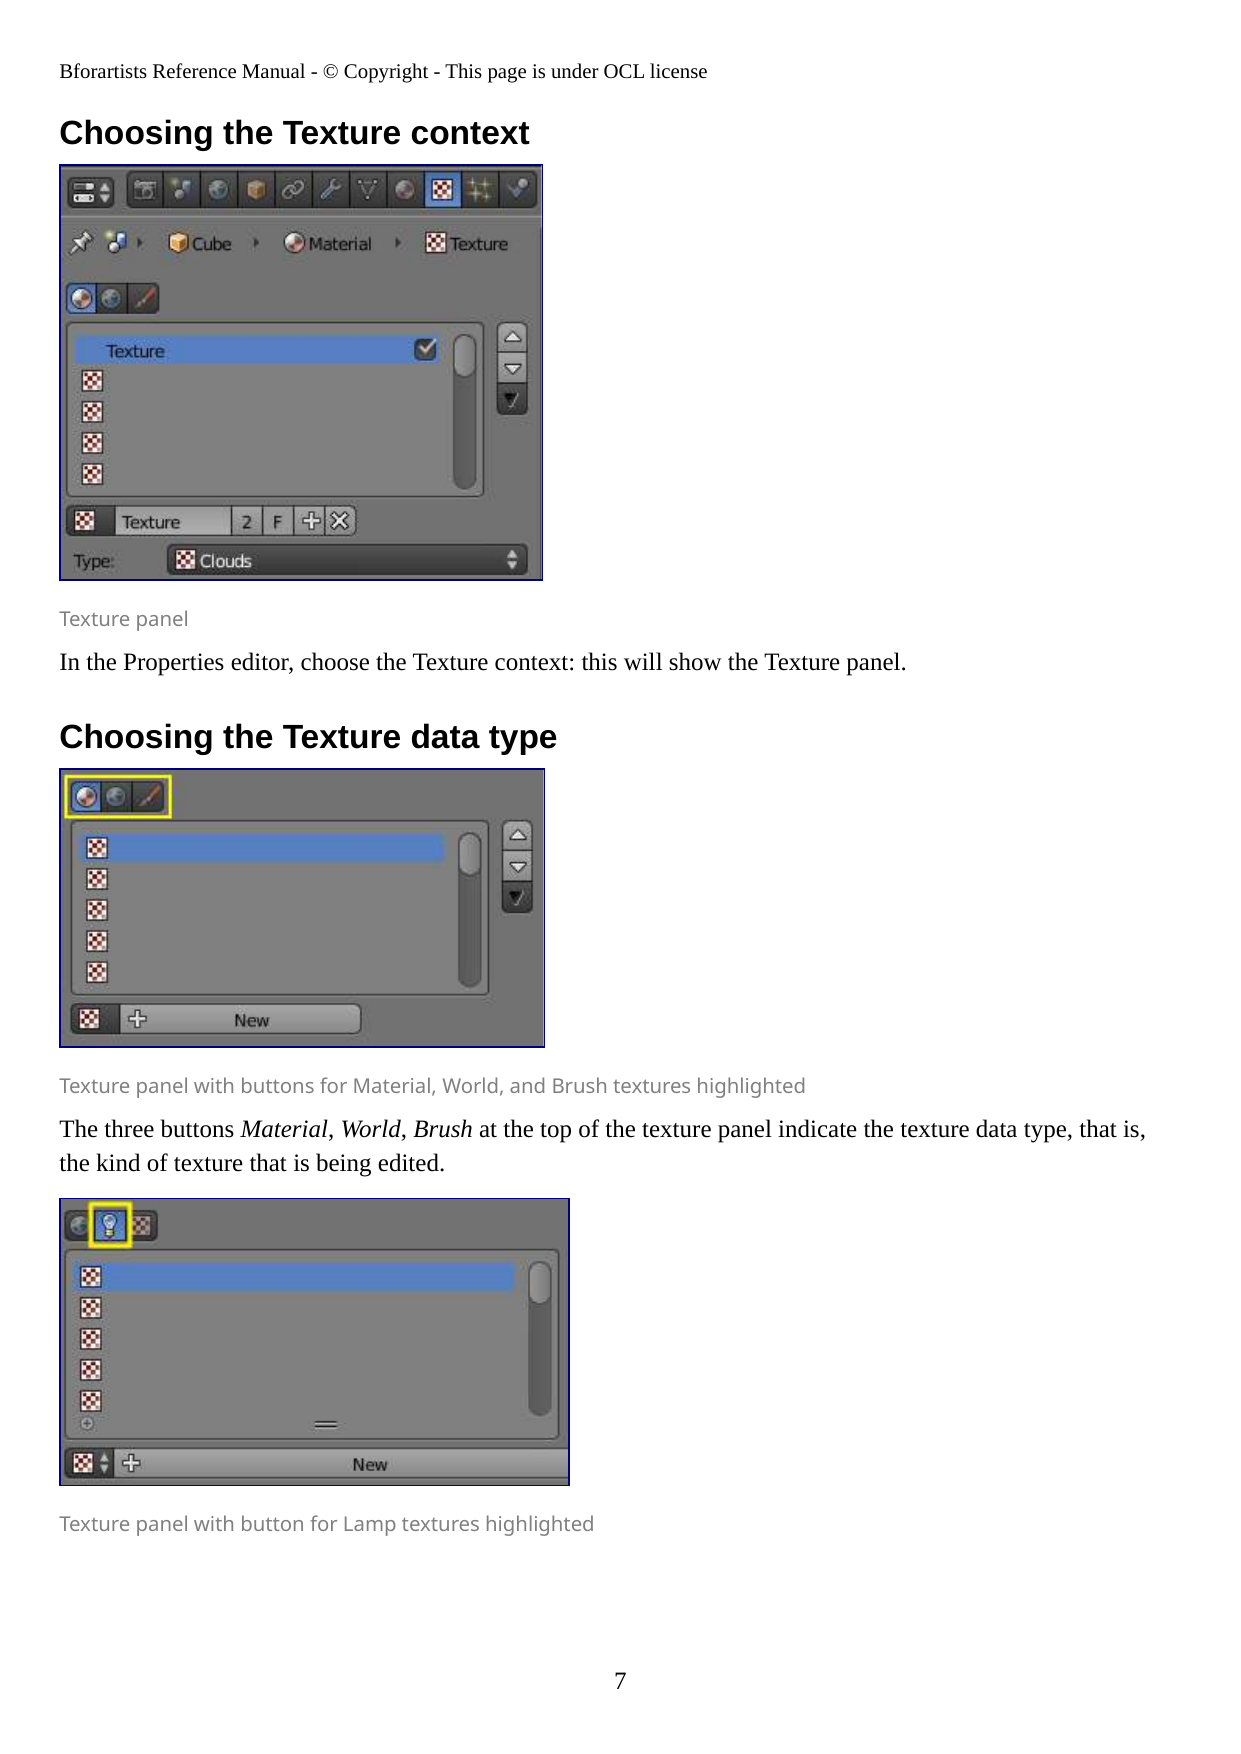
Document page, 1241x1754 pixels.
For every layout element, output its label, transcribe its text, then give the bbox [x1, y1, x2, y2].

subtitle Choosing the Texture data type [59, 717, 1181, 755]
picture [61, 1199, 568, 1485]
picture [61, 770, 544, 1046]
picture [61, 165, 542, 579]
text Texture panel with button for Lamp textures highlighted [59, 1507, 1181, 1538]
subtitle Choosing the Texture context [59, 113, 1181, 151]
text Texture panel [59, 601, 1181, 632]
text In the Properties editor, choose the Texture context: this will show the Texture panel. [59, 647, 1181, 676]
text Texture panel with buttons for Material, World, and Brush textures highlighted [59, 1068, 1181, 1099]
text The three buttons Material, World, Brush at the top of the texture panel indicate the texture data type, that is, the kind of texture that is being edited. [59, 1114, 1181, 1177]
